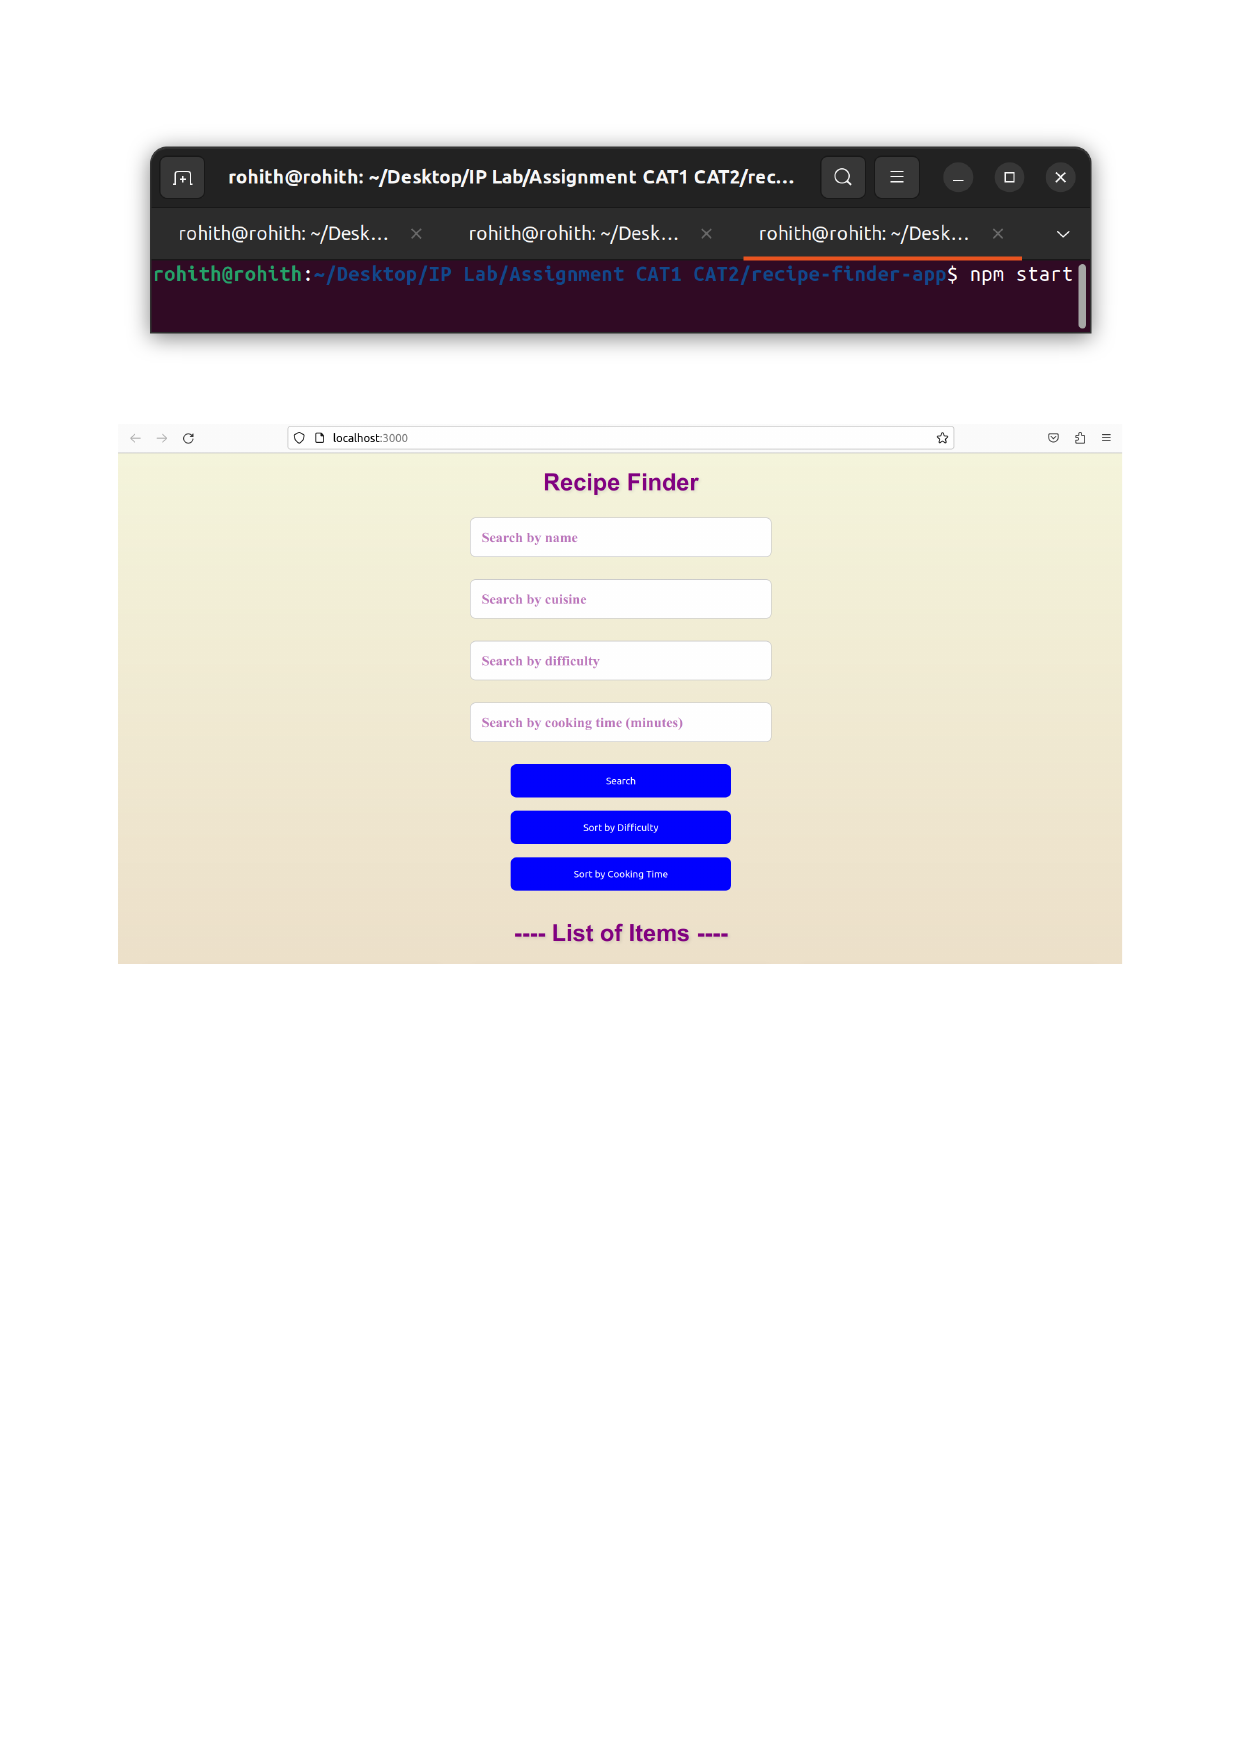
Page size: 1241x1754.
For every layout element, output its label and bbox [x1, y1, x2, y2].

picture [118, 424, 1123, 964]
picture [118, 118, 1123, 369]
